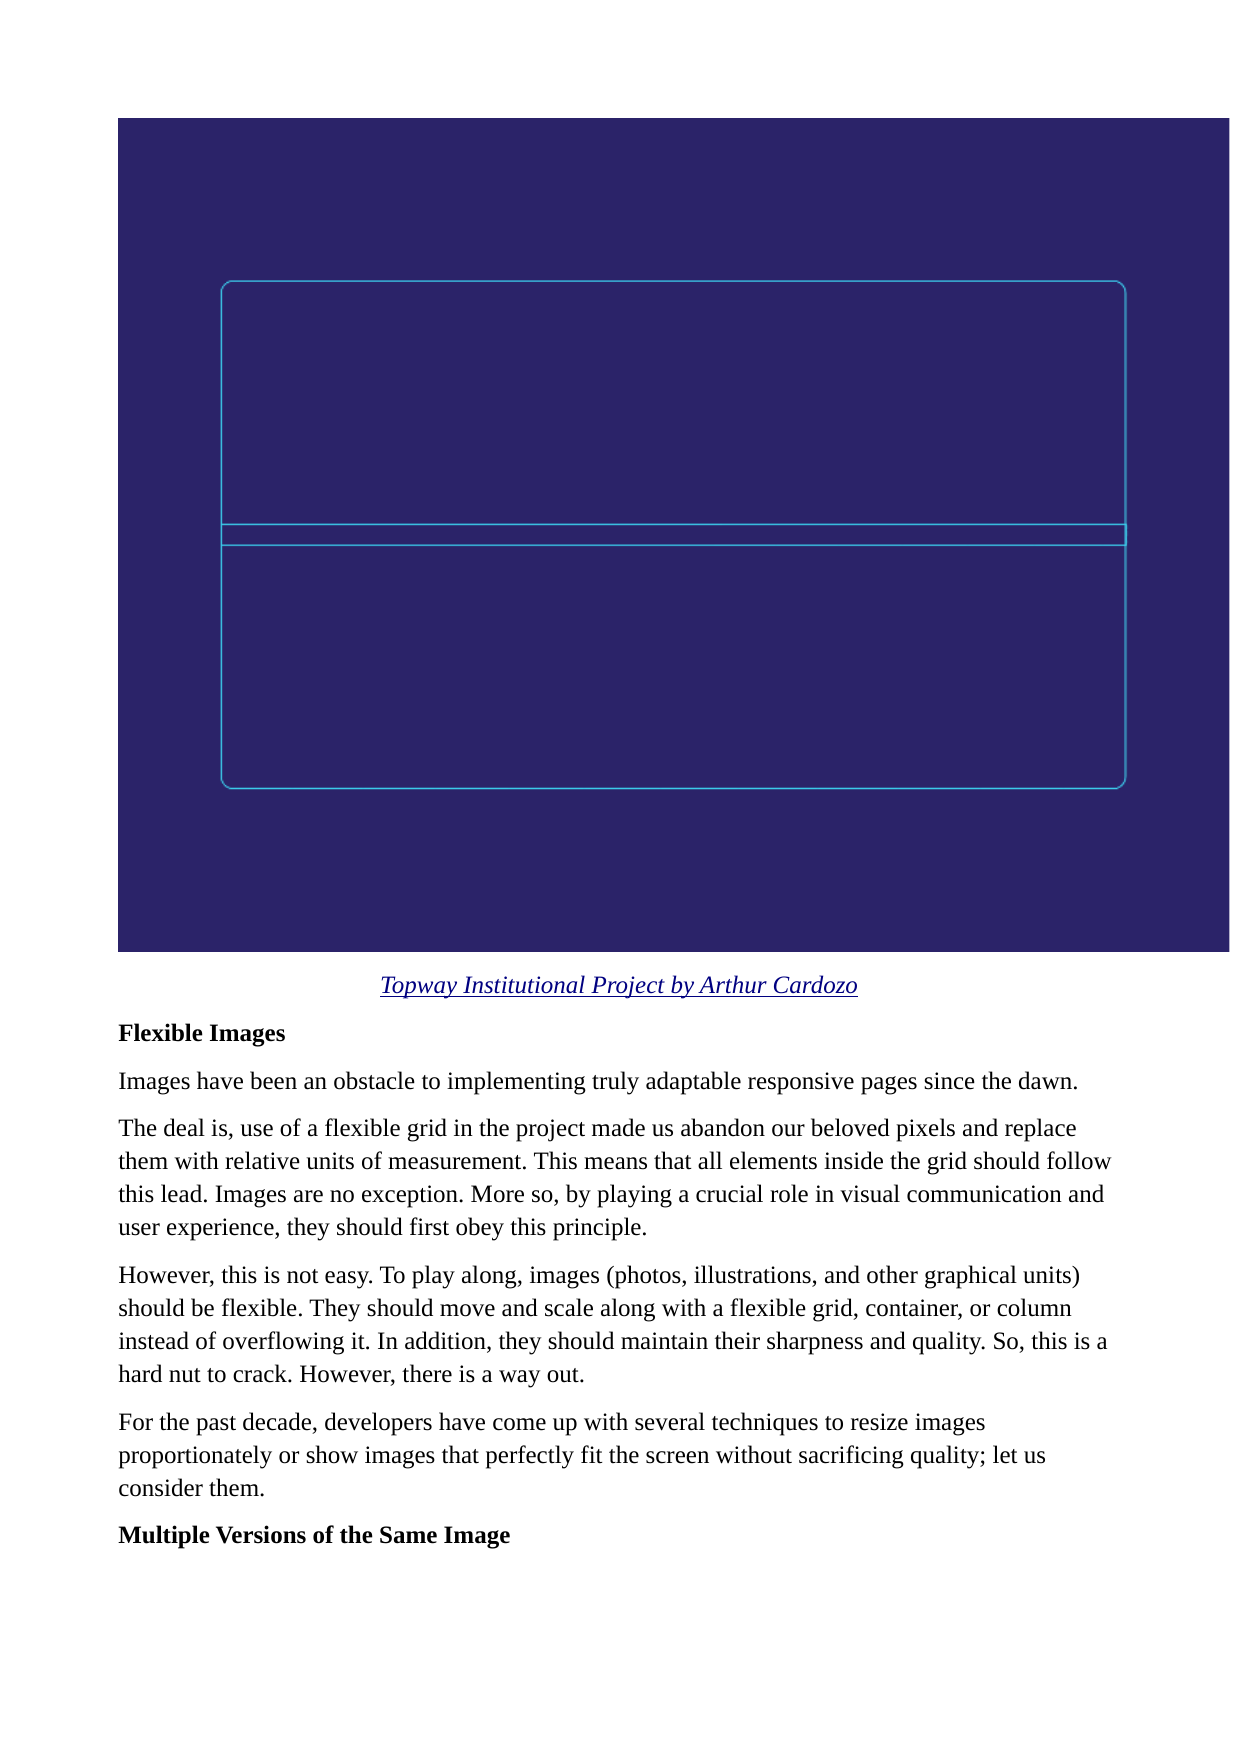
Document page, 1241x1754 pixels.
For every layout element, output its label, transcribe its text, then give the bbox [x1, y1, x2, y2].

text However, this is not easy. To play along, images (photos, illustrations, and other graphical units) should be flexible. They should move and scale along with a flexible grid, container, or column instead of overflowing it. In addition, they should maintain their sharpness and quality. So, this is a hard nut to crack. However, there is a way out. [118, 1260, 1122, 1388]
text Topway Institutional Project by Arthur Cardozo [118, 971, 1122, 999]
picture [118, 118, 1230, 952]
text For the past decade, developers have come up with several techniques to resize images proportionately or show images that perfectly fit the screen without sacrificing quality; let us consider them. [118, 1407, 1122, 1501]
text The deal is, use of a flexible grid in the project made us abandon our beloved pixels and replace them with relative units of measurement. This means that all elements inside the grid should follow this lead. Images are no exception. More so, by playing a crucial role in visual communication and user experience, they should first obey this principle. [118, 1113, 1122, 1241]
text Multiple Versions of the Same Image [118, 1520, 1122, 1549]
text Flexible Images [118, 1018, 1122, 1047]
text Images have been an obstacle to implementing truly adaptable responsive pages since the dawn. [118, 1066, 1122, 1094]
